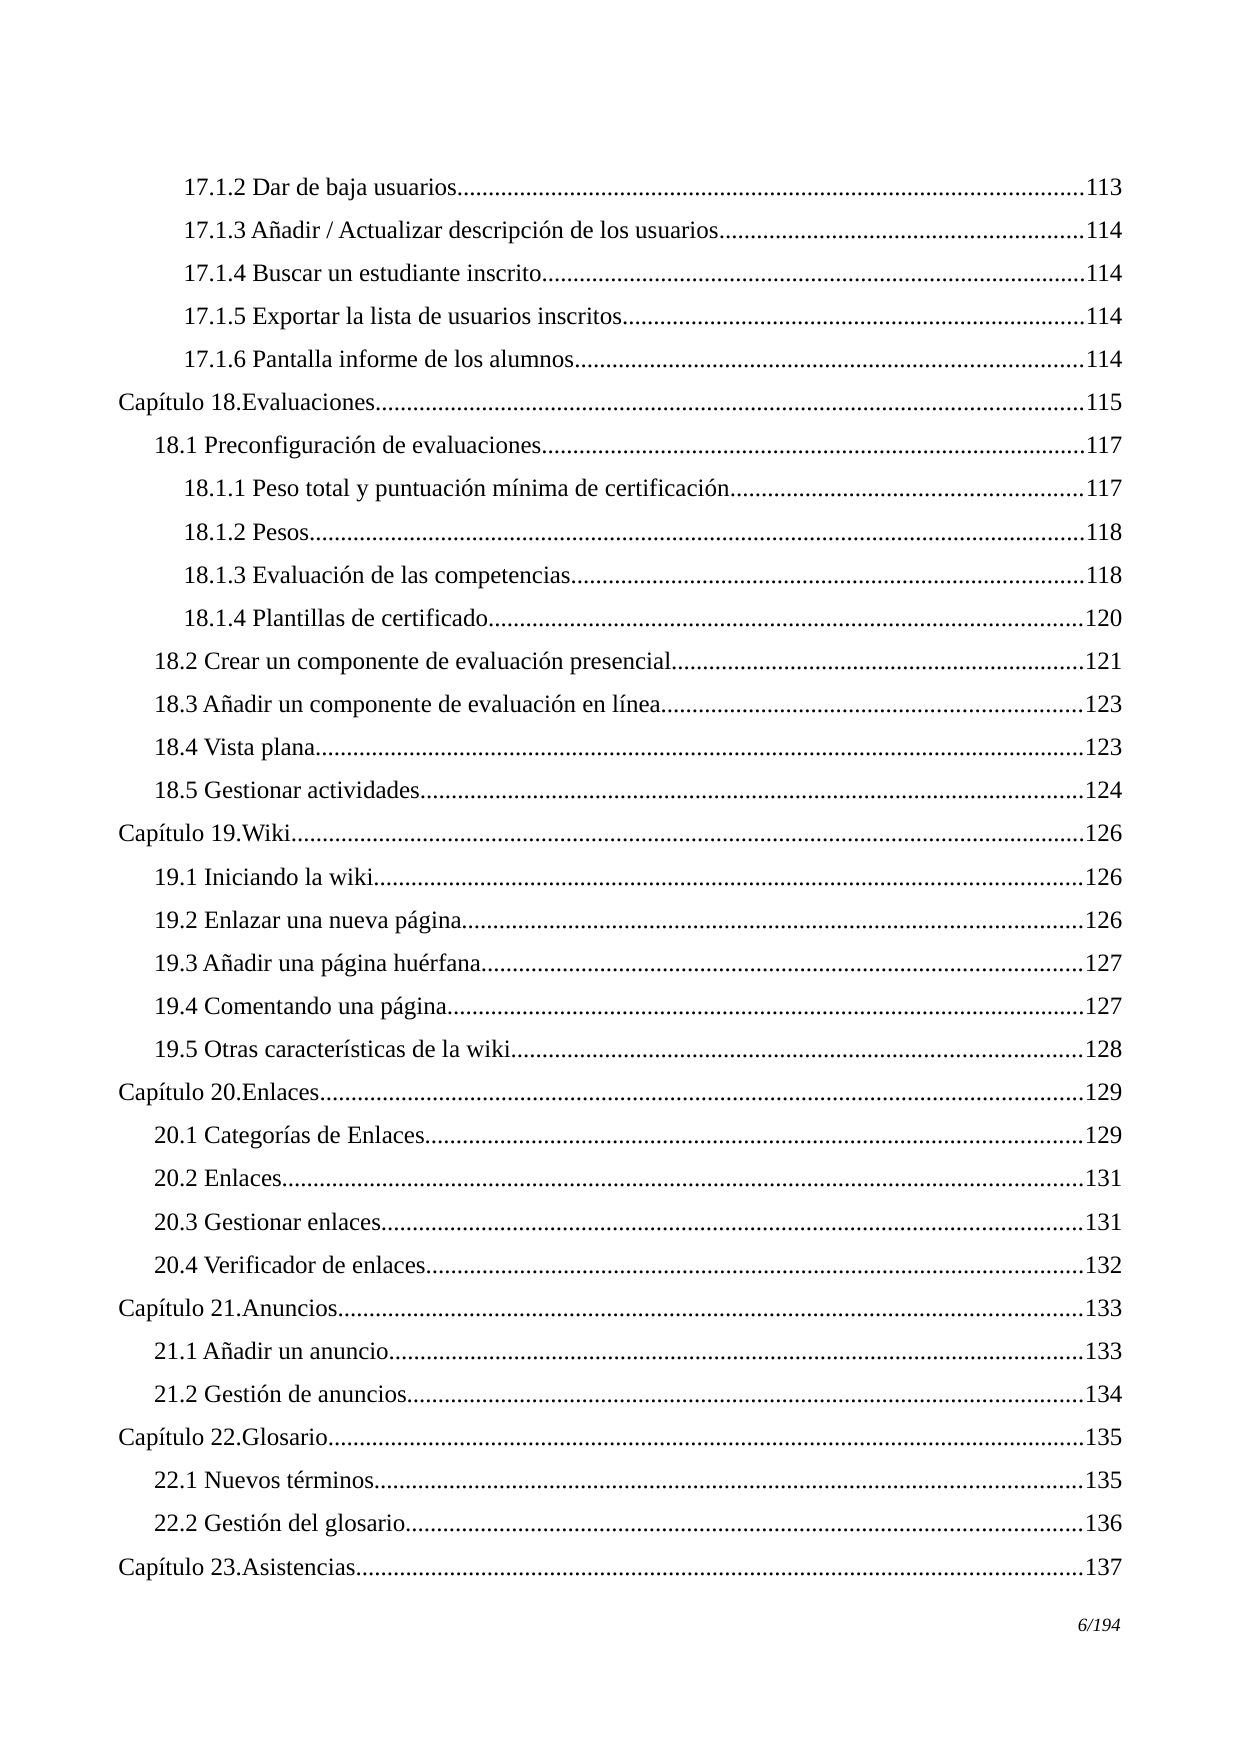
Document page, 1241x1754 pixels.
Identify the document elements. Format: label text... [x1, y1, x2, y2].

text 19.2 Enlazar una nueva página 126 [148, 905, 1122, 933]
text 18.1.4 Plantillas de certificado 120 [177, 603, 1122, 632]
text 20.3 Gestionar enlaces 131 [148, 1207, 1122, 1235]
text 19.3 Añadir una página huérfana 127 [148, 948, 1122, 977]
text 18.1.2 Pesos 118 [177, 517, 1122, 545]
text Capítulo 19.Wiki 126 [118, 818, 1122, 847]
text Capítulo 22.Glosario 135 [118, 1422, 1122, 1451]
text 18.3 Añadir un componente de evaluación en línea 123 [148, 689, 1122, 718]
text 22.1 Nuevos términos 135 [148, 1465, 1122, 1494]
text 17.1.4 Buscar un estudiante inscrito 114 [177, 258, 1122, 287]
text Capítulo 23.Asistencias 137 [118, 1552, 1122, 1580]
text 20.1 Categorías de Enlaces 129 [148, 1120, 1122, 1149]
text 18.1.3 Evaluación de las competencias 118 [177, 560, 1122, 588]
text 18.1 Preconfiguración de evaluaciones 117 [148, 430, 1122, 459]
text 21.2 Gestión de anuncios 134 [148, 1379, 1122, 1408]
text Capítulo 18.Evaluaciones 115 [118, 387, 1122, 416]
text 21.1 Añadir un anuncio 133 [148, 1336, 1122, 1365]
text 19.1 Iniciando la wiki 126 [148, 862, 1122, 890]
text 17.1.6 Pantalla informe de los alumnos 114 [177, 344, 1122, 373]
text Capítulo 20.Enlaces 129 [118, 1077, 1122, 1106]
text 22.2 Gestión del glosario 136 [148, 1508, 1122, 1537]
text 18.5 Gestionar actividades 124 [148, 775, 1122, 804]
text 17.1.2 Dar de baja usuarios 113 [177, 172, 1122, 200]
text 19.4 Comentando una página 127 [148, 991, 1122, 1020]
text 18.1.1 Peso total y puntuación mínima de certificación 117 [177, 473, 1122, 502]
text 19.5 Otras características de la wiki 128 [148, 1034, 1122, 1063]
text 17.1.5 Exportar la lista de usuarios inscritos 114 [177, 301, 1122, 330]
text 18.4 Vista plana 123 [148, 732, 1122, 761]
text Capítulo 21.Anuncios 133 [118, 1293, 1122, 1322]
text 17.1.3 Añadir / Actualizar descripción de los usuarios 114 [177, 215, 1122, 243]
text 20.2 Enlaces 131 [148, 1163, 1122, 1192]
text 20.4 Verificador de enlaces 132 [148, 1250, 1122, 1278]
text 18.2 Crear un componente de evaluación presencial 121 [148, 646, 1122, 675]
